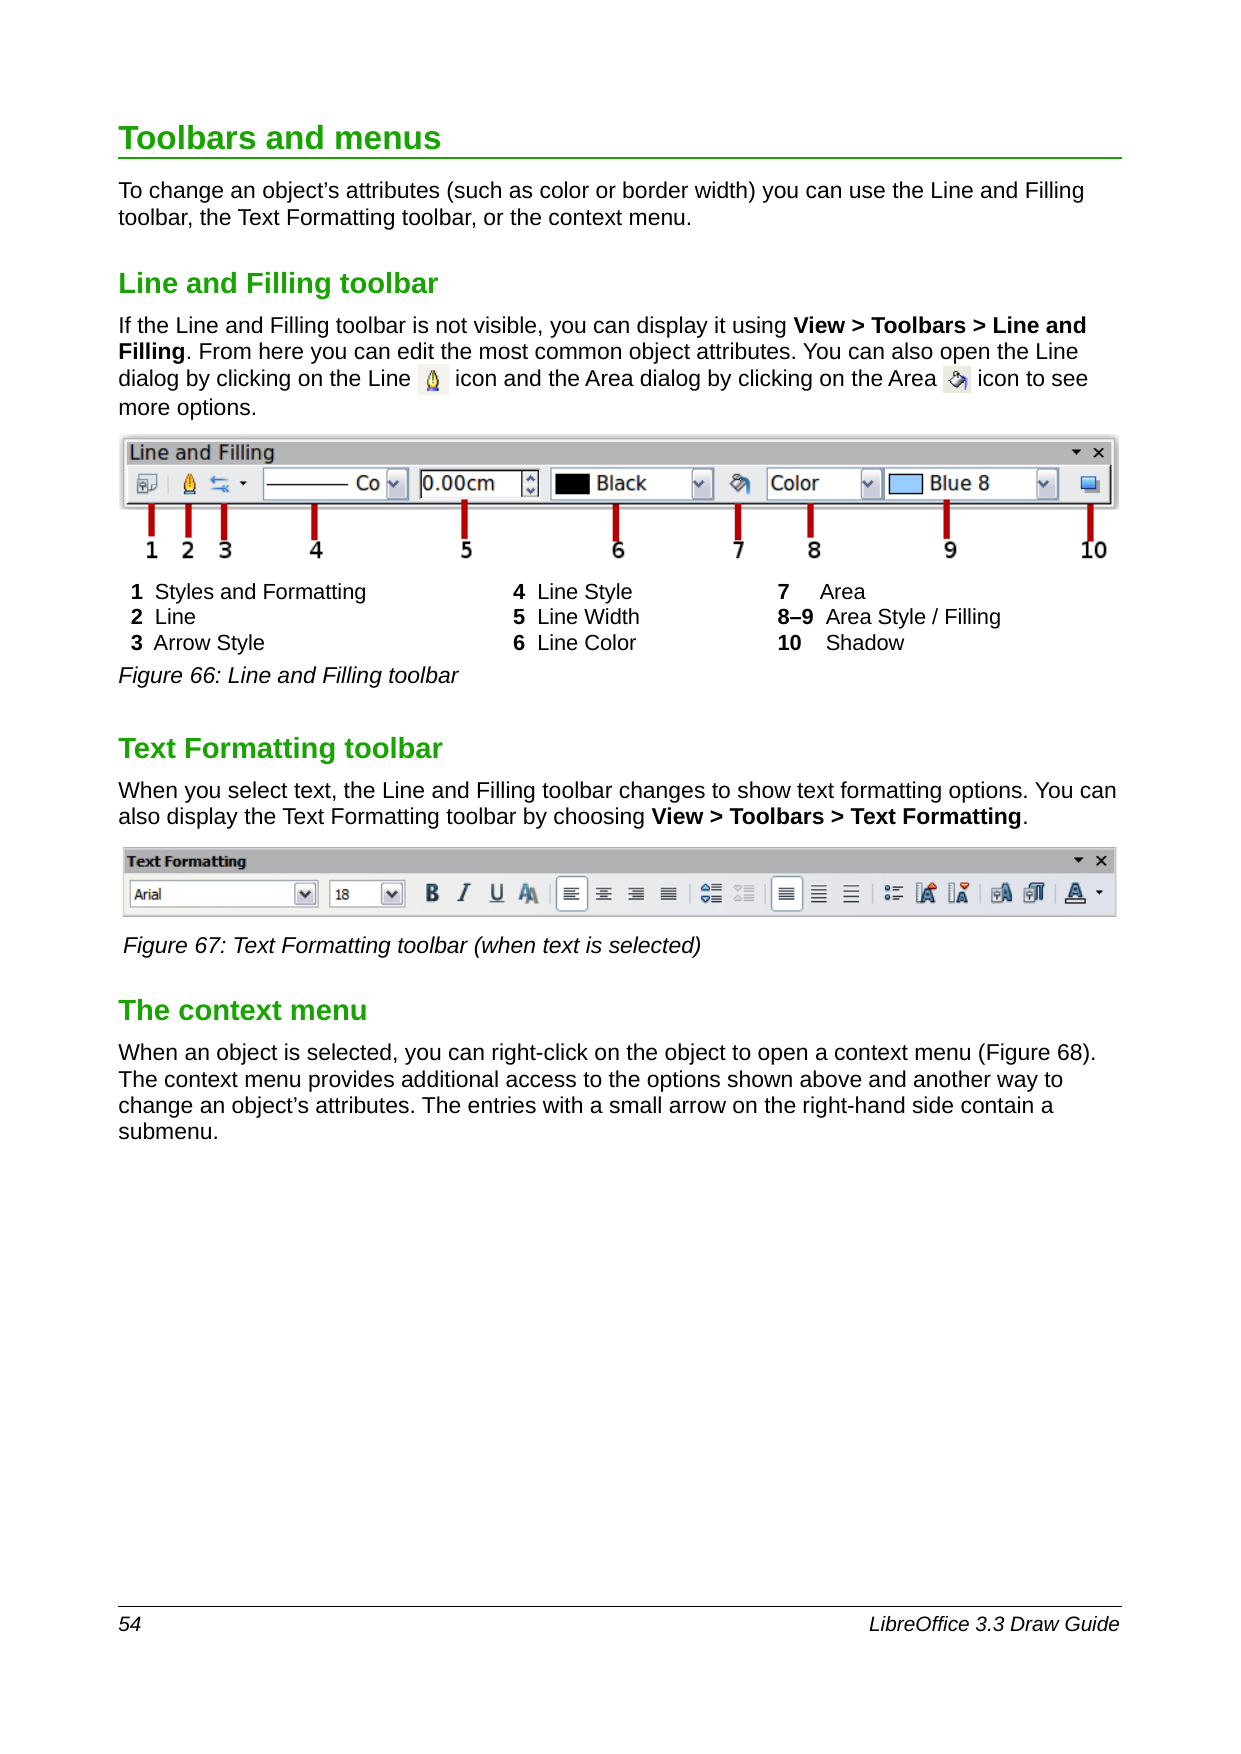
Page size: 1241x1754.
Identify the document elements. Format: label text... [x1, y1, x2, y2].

text If the Line and Filling toolbar is not visible, you can display it using View > Toolbars > Line and Filling. From here you can edit the most common object attributes. You can also open the Line dialog by clicking on the Line icon and the Area dialog by clicking on the Area icon to see more options. [118, 312, 1122, 421]
table_cell 1 Styles and Formatting 2 Line 3 Arrow Style [118, 580, 500, 662]
table_cell Figure 66: Line and Filling toolbar [118, 663, 1122, 695]
table_cell Figure 67: Text Formatting toolbar (when text is selected) [117, 926, 1122, 970]
table_header [117, 842, 1122, 926]
subtitle The context menu [118, 993, 1122, 1027]
text When you select text, the Line and Filling toolbar changes to show text formatting options. You can also display the Text Formatting toolbar by choosing View > Toolbars > Text Formatting. [118, 777, 1122, 829]
picture [417, 364, 449, 395]
subtitle Line and Filling toolbar [118, 266, 1122, 299]
subtitle Toolbars and menus [118, 118, 1122, 157]
subtitle Text Formatting toolbar [118, 731, 1122, 764]
picture [943, 366, 972, 393]
text When an object is selected, you can right-click on the object to open a context menu (Figure 68). The context menu provides additional access to the options shown above and another way to change an object’s attributes. The entries with a small arrow on the right-hand side contain a submenu. [118, 1039, 1122, 1145]
table_cell 7 Area 8–9 Area Style / Filling 10 Shadow [765, 580, 1122, 662]
text To change an object’s attributes (such as color or border width) you can use the Line and Filling toolbar, the Text Formatting toolbar, or the context menu. [118, 177, 1122, 230]
picture [122, 847, 1117, 917]
picture [118, 433, 1123, 580]
table_cell 4 Line Style 5 Line Width 6 Line Color [500, 580, 765, 662]
